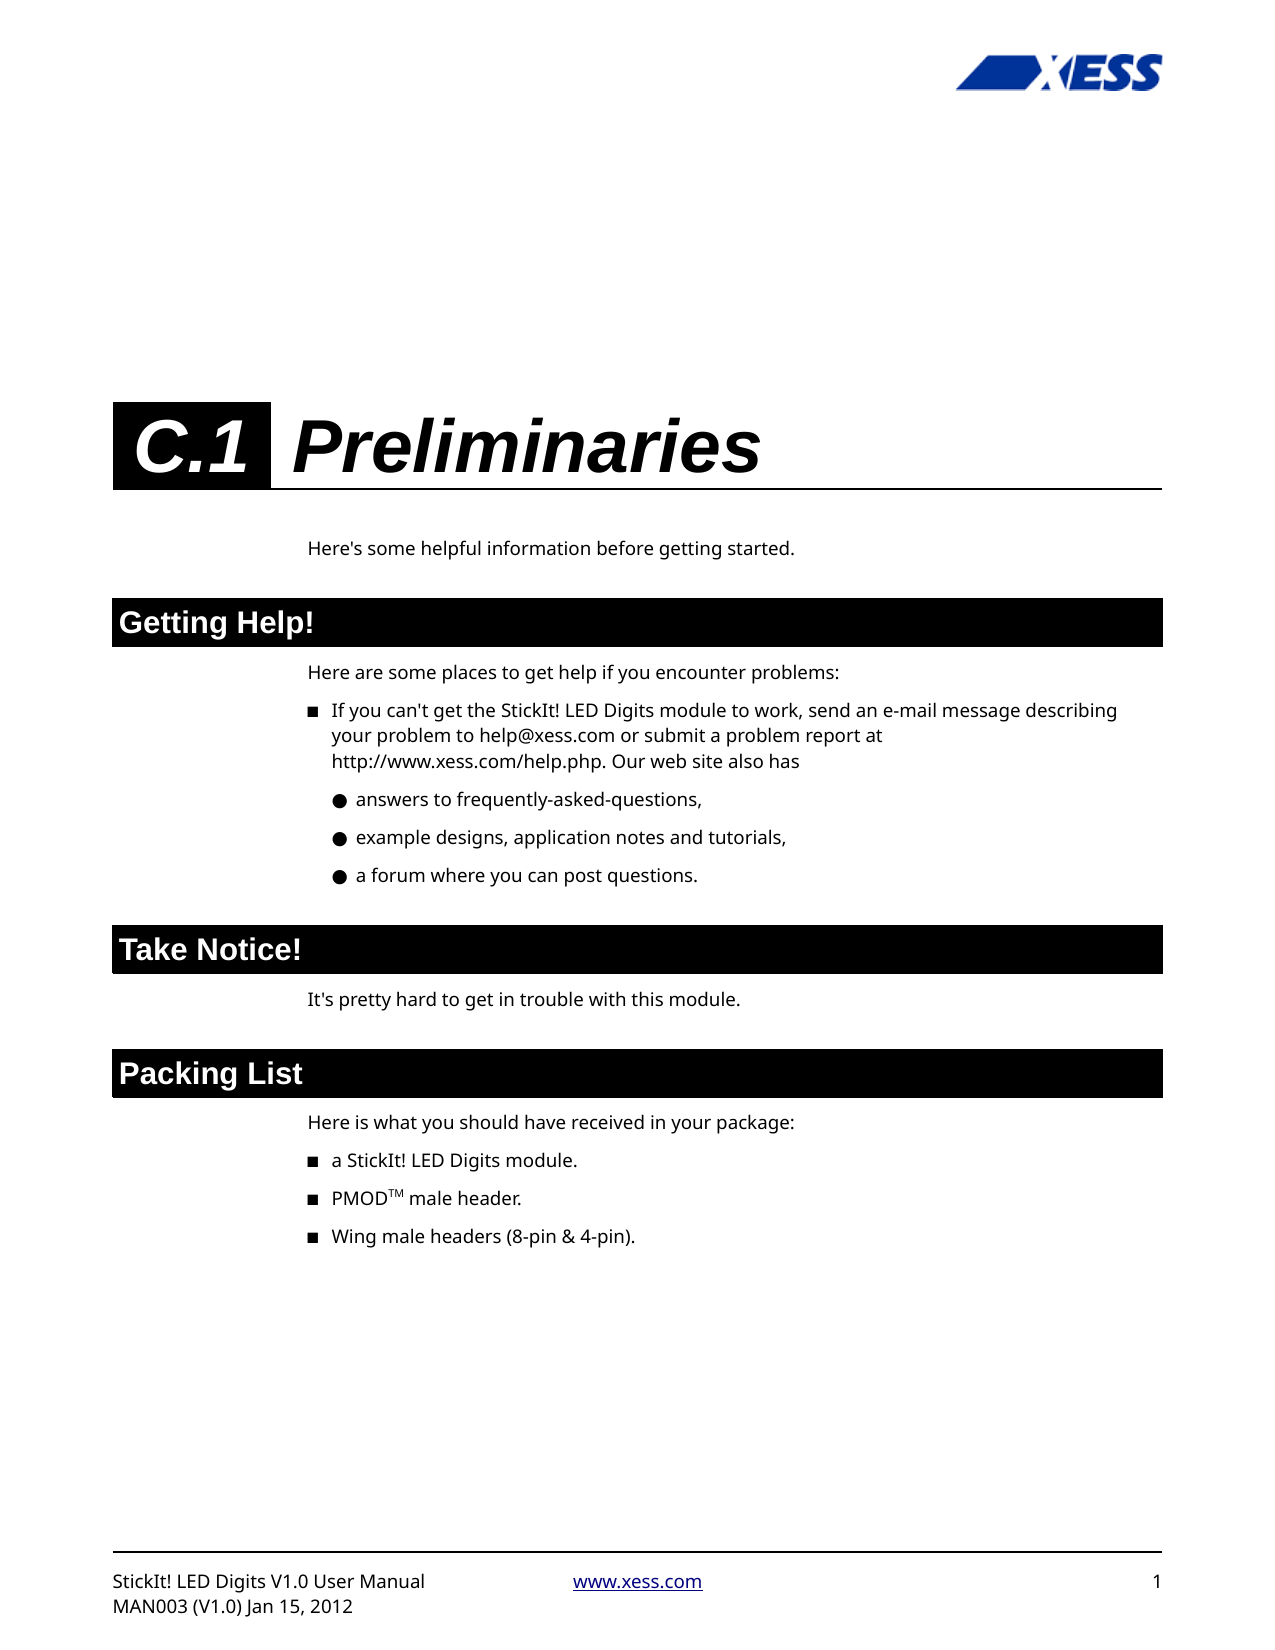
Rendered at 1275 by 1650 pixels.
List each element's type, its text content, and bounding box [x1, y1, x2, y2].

subtitle Preliminaries [271, 402, 1162, 488]
text Here are some places to get help if you encounter problems: [307, 659, 1162, 684]
list answers to frequently-asked-questions, [331, 786, 1162, 812]
list PMODTM male header. [307, 1186, 1162, 1211]
subtitle Take Notice! [114, 926, 1162, 973]
list Wing male headers (8-pin & 4-pin). [307, 1224, 1162, 1249]
picture [955, 54, 1163, 91]
text Here's some helpful information before getting started. [307, 535, 1162, 561]
list example designs, application notes and tutorials, [331, 824, 1162, 850]
subtitle Getting Help! [114, 599, 1162, 646]
text It's pretty hard to get in trouble with this module. [307, 986, 1162, 1011]
list If you can't get the StickIt! LED Digits module to work, send an e-mail message describing your problem to help@xess.com or submit a problem report at http://www.xess.com/help.php. Our web site also has [307, 697, 1162, 774]
list a forum where you can post questions. [331, 862, 1162, 888]
list a StickIt! LED Digits module. [307, 1148, 1162, 1173]
subtitle Packing List [114, 1050, 1162, 1097]
text Here is what you should have received in your package: [307, 1110, 1162, 1135]
